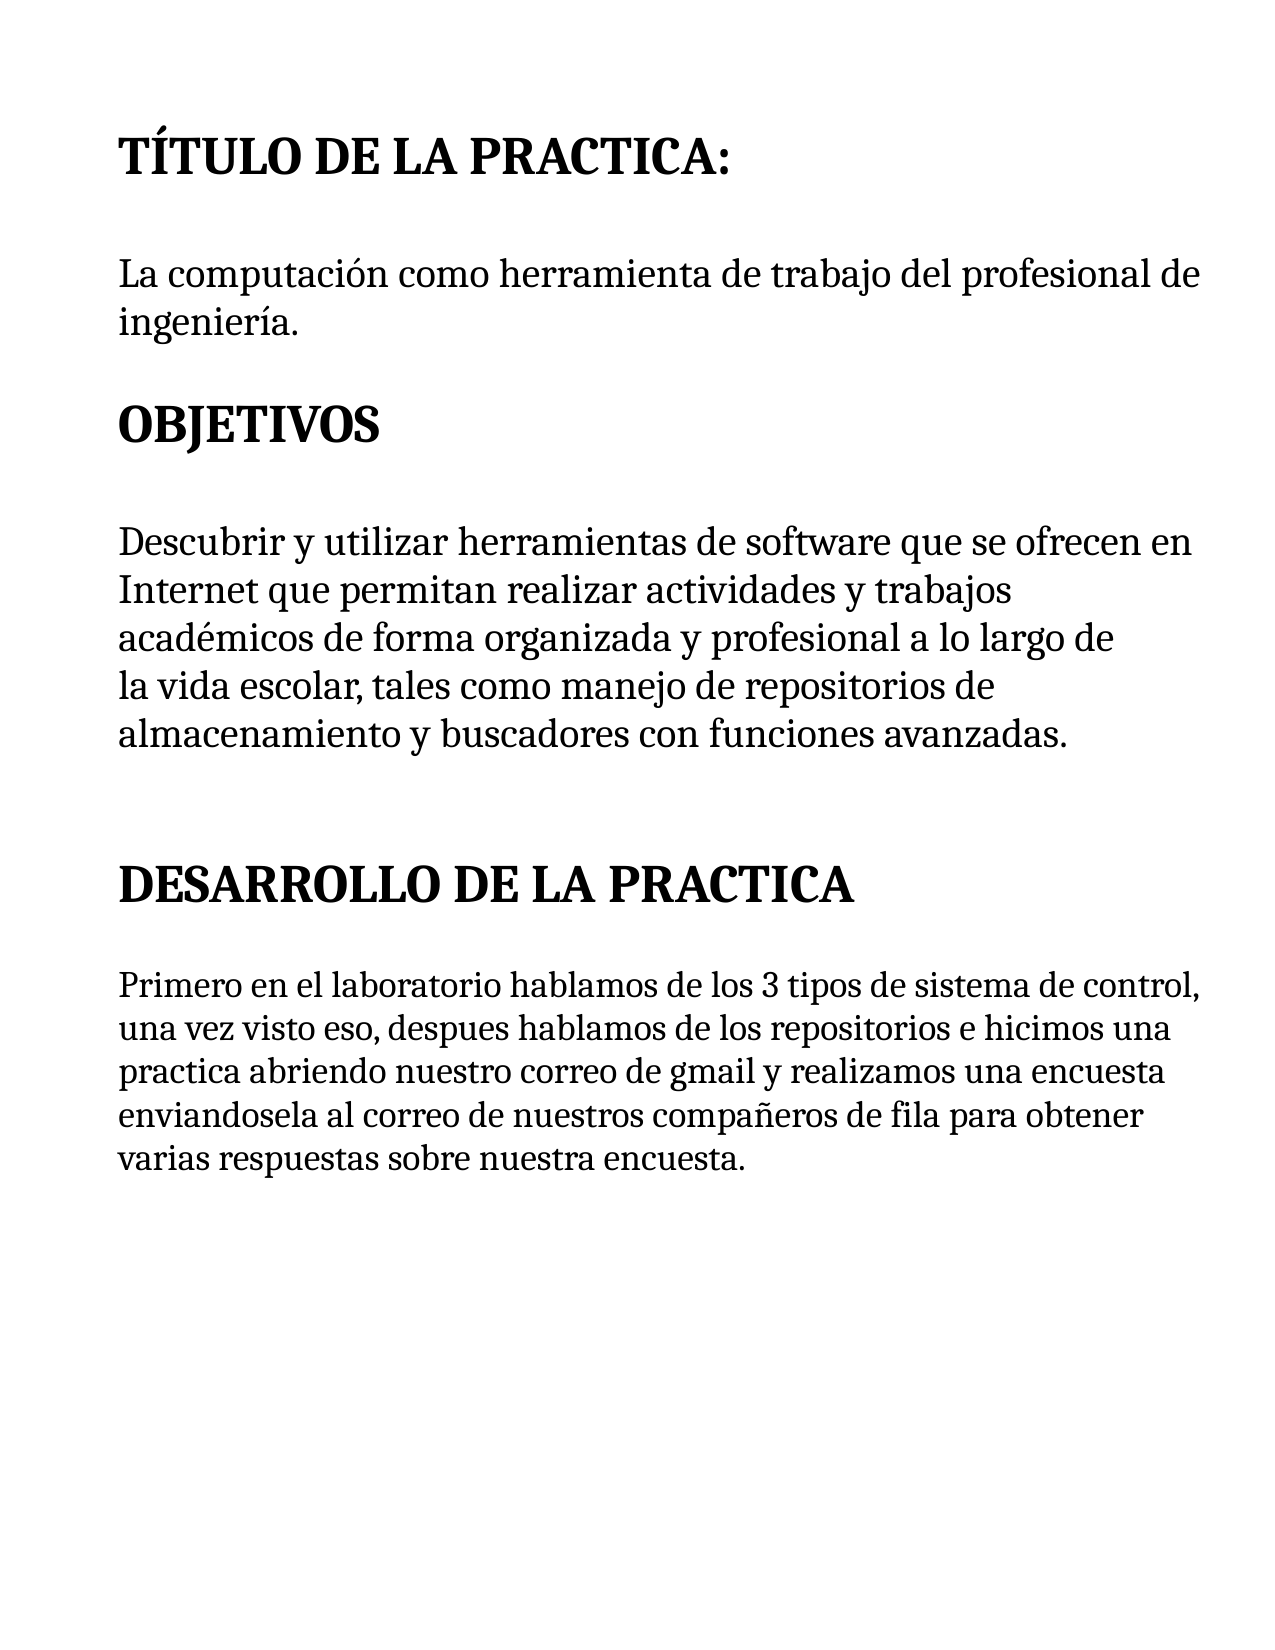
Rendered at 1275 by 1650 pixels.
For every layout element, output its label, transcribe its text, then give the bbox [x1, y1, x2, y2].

text TÍTULO DE LA PRACTICA: [118, 125, 1205, 188]
text OBJETIVOS [118, 394, 1205, 456]
text Primero en el laboratorio hablamos de los 3 tipos de sistema de control, una vez visto eso, despues hablamos de los repositorios e hicimos una practica abriendo nuestro correo de gmail y realizamos una encuesta enviandosela al correo de nuestros compañeros de fila para obtener varias respuestas sobre nuestra encuesta. [118, 964, 1205, 1179]
text La computación como herramienta de trabajo del profesional de ingeniería. [118, 250, 1205, 346]
text la vida escolar, tales como manejo de repositorios de almacenamiento y buscadores con funciones avanzadas. [118, 662, 1205, 758]
text DESARROLLO DE LA PRACTICA [118, 854, 1205, 916]
text Descubrir y utilizar herramientas de software que se ofrecen en Internet que permitan realizar actividades y trabajos académicos de forma organizada y profesional a lo largo de [118, 518, 1205, 662]
